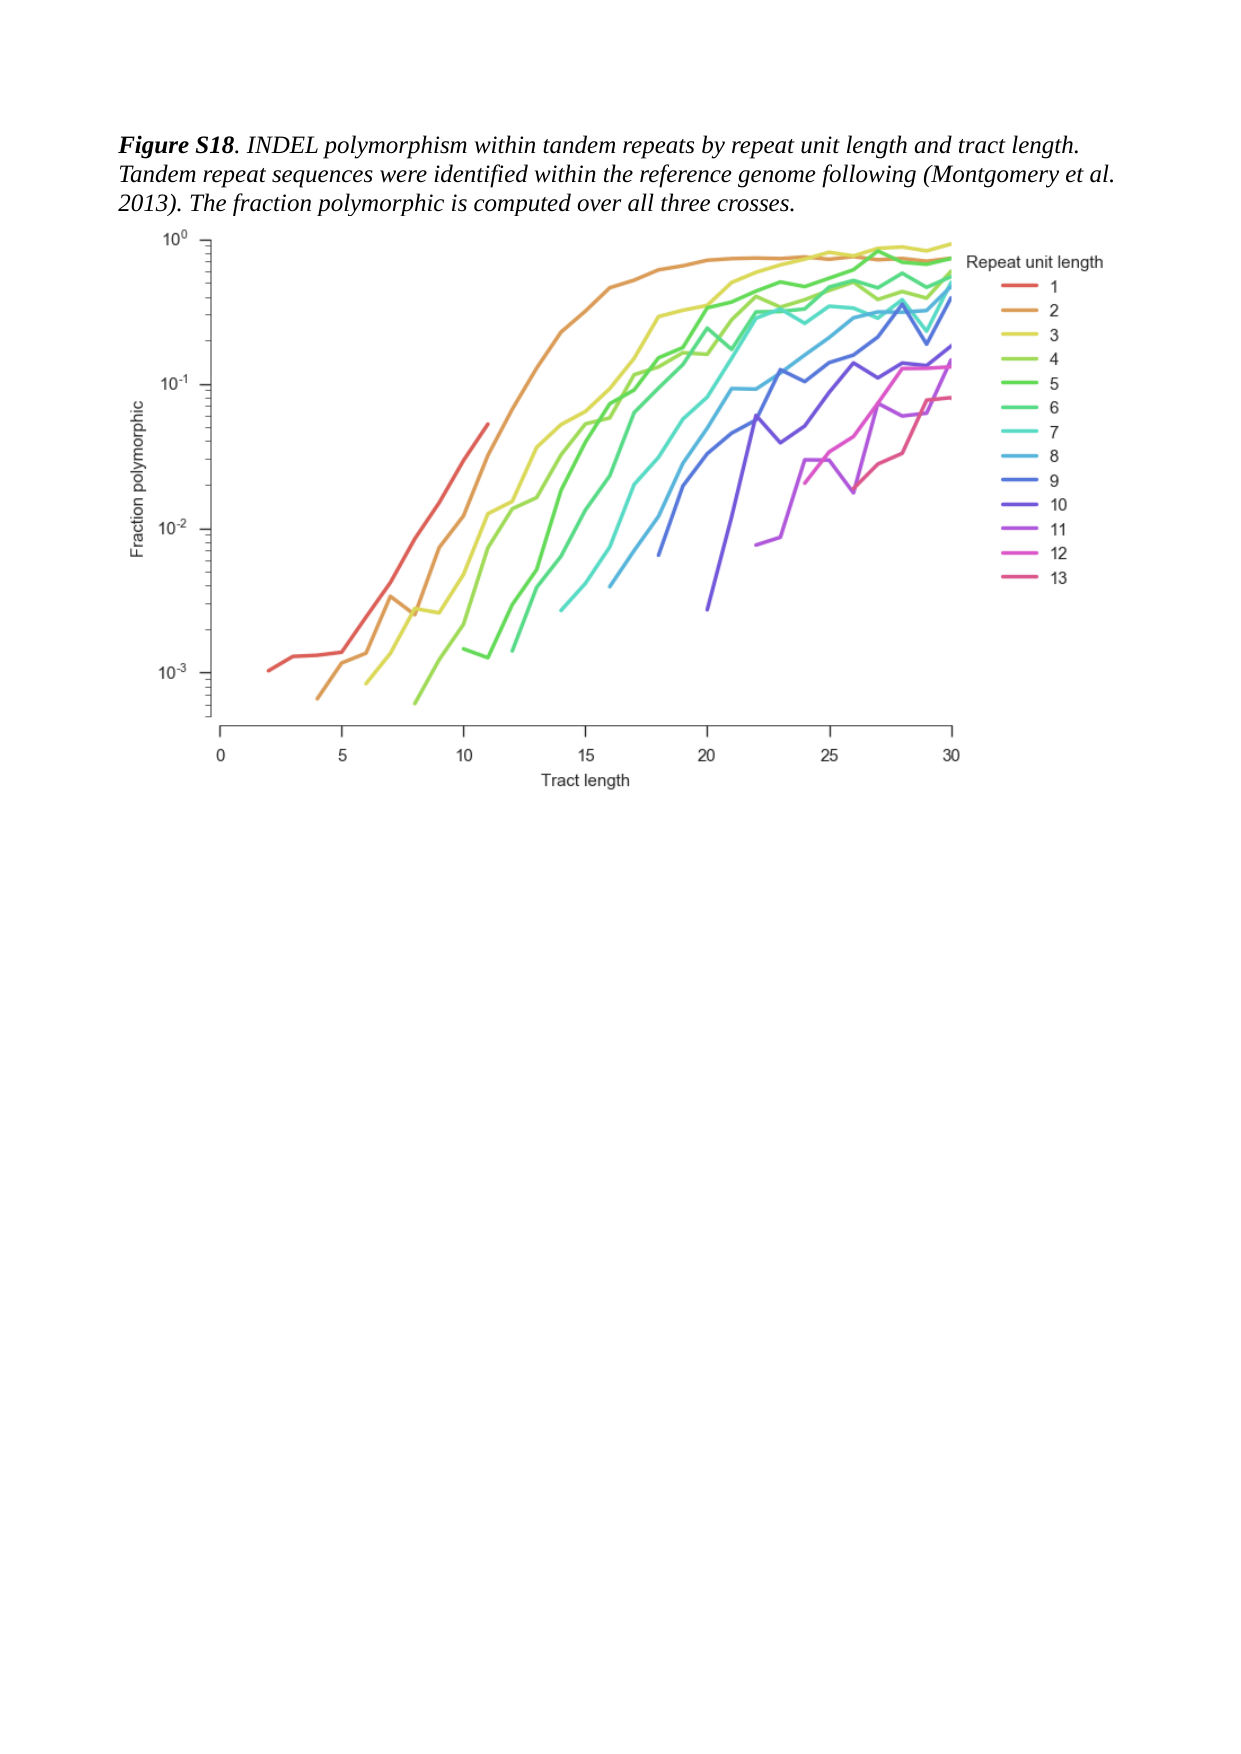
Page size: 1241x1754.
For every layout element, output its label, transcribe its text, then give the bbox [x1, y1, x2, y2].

picture [118, 216, 1123, 802]
text Figure S18. INDEL polymorphism within tandem repeats by repeat unit length and tract length. Tandem repeat sequences were identified within the reference genome following (Montgomery et al. 2013). The fraction polymorphic is computed over all three crosses. [118, 131, 1122, 216]
